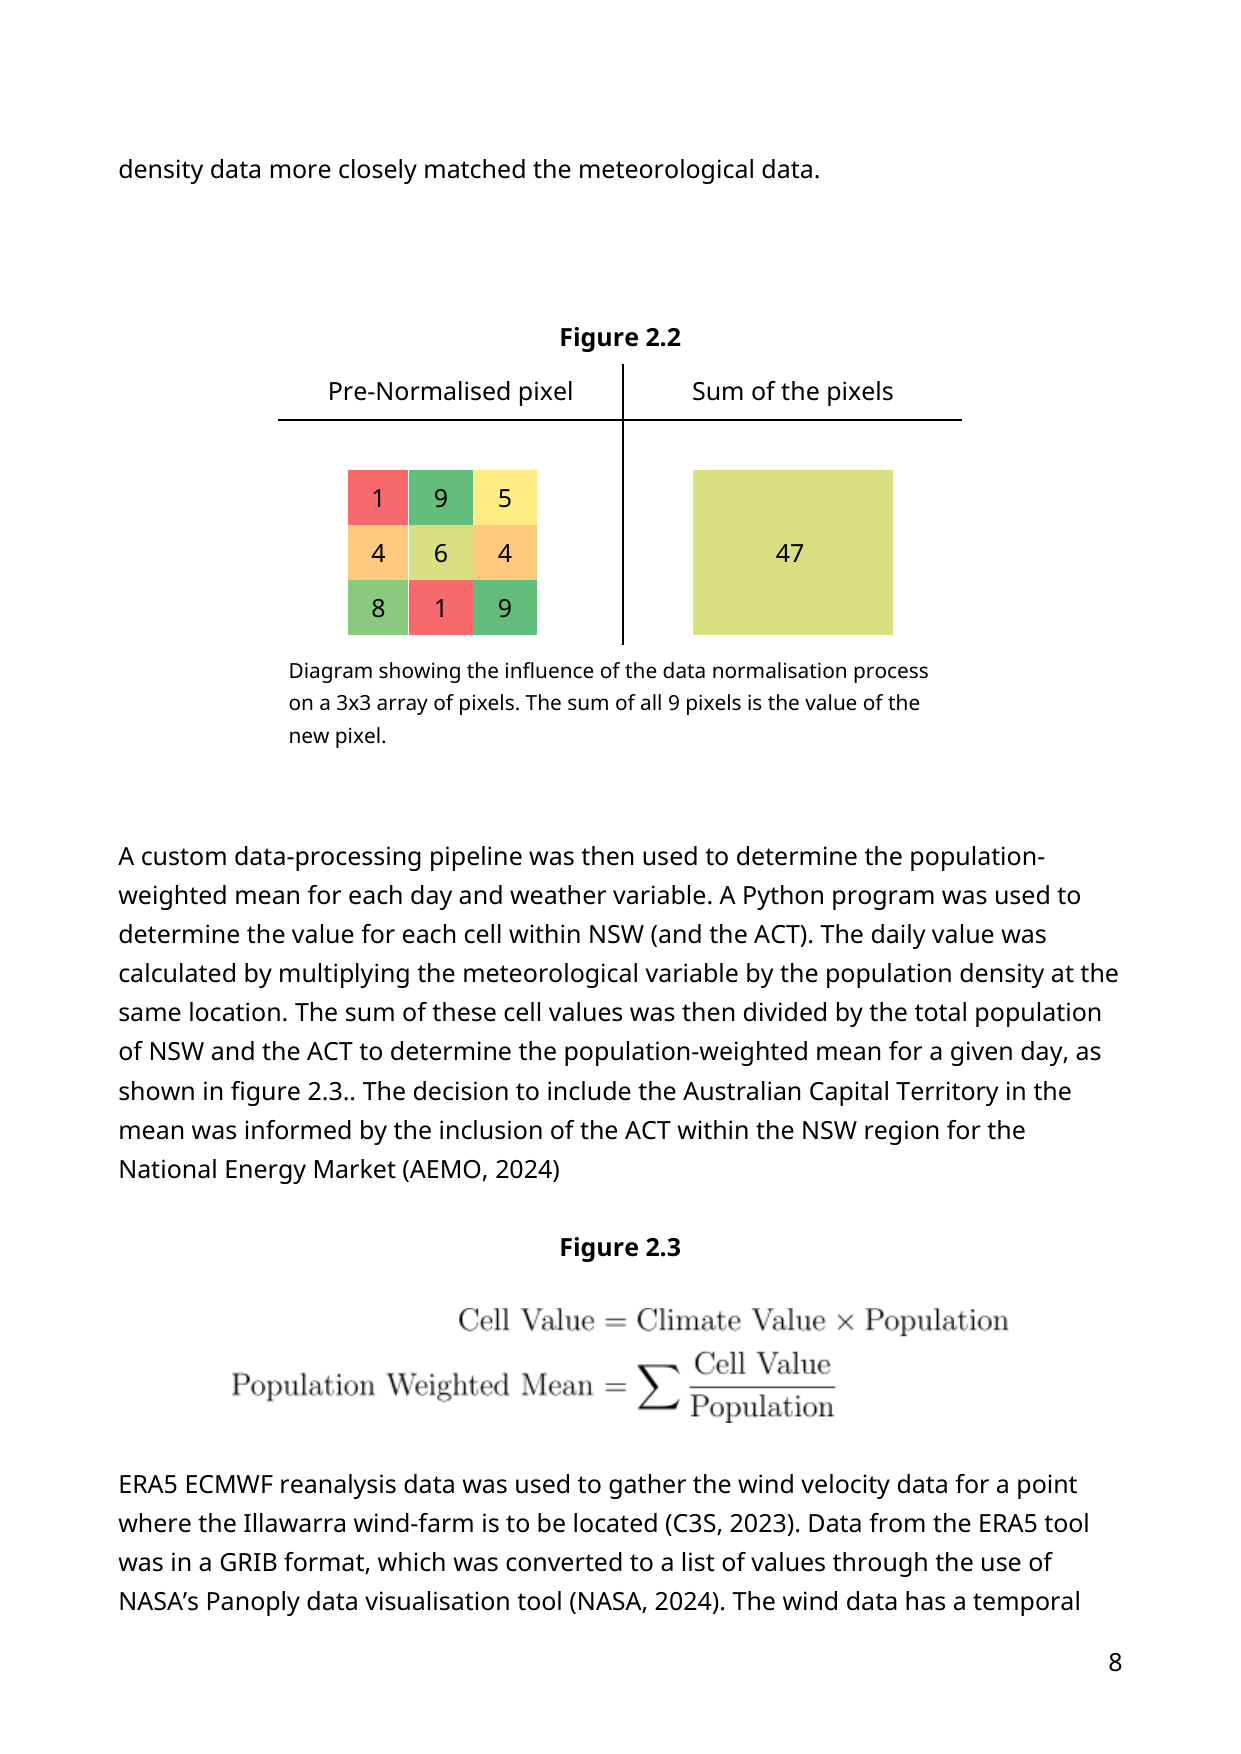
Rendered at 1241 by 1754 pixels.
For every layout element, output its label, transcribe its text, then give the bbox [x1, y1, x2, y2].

text A custom data-processing pipeline was then used to determine the population-weighted mean for each day and weather variable. A Python program was used to determine the value for each cell within NSW (and the ACT). The daily value was calculated by multiplying the meteorological variable by the population density at the same location. The sum of these cell values was then divided by the total population of NSW and the ACT to determine the population-weighted mean for a given day, as shown in figure 2.3.. The decision to include the Australian Capital Territory in the mean was informed by the inclusion of the ACT within the NSW region for the National Energy Market (AEMO, 2024) [118, 838, 1122, 1186]
table_cell 47 [754, 525, 826, 580]
table_header 5 [473, 470, 537, 525]
table_cell [754, 580, 826, 635]
table_header Figure 2.2 [278, 309, 962, 364]
table_cell [693, 525, 754, 580]
table_cell Diagram showing the influence of the data normalisation process on a 3x3 array of pixels. The sum of all 9 pixels is the value of the new pixel. [278, 645, 962, 760]
text ERA5 ECMWF reanalysis data was used to gather the wind velocity data for a point where the Illawarra wind-farm is to be located (C3S, 2023). Data from the ERA5 tool was in a GRIB format, which was converted to a list of values through the use of NASA’s Panoply data visualisation tool (NASA, 2024). The wind data has a temporal [118, 1467, 1122, 1618]
table_cell 4 [348, 525, 408, 580]
table_cell 9 [473, 580, 537, 635]
table_cell [693, 580, 754, 635]
table_cell [826, 525, 893, 580]
table_cell 1 [409, 580, 473, 635]
table_cell 6 [409, 525, 473, 580]
table_cell 4 [473, 525, 537, 580]
text density data more closely matched the meteorological data. [118, 152, 1122, 186]
picture [231, 1308, 1009, 1423]
table_cell [624, 421, 962, 645]
table_cell [826, 580, 893, 635]
table_header 9 [409, 470, 473, 525]
table_header [693, 470, 754, 525]
table_header [826, 470, 893, 525]
table_cell Pre-Normalised pixel [278, 364, 622, 418]
table_cell 8 [348, 580, 408, 635]
table_header 1 [348, 470, 408, 525]
text Figure 2.3 [118, 1230, 1122, 1264]
table_cell Sum of the pixels [624, 364, 962, 418]
table_cell [278, 421, 622, 645]
table_header [754, 470, 826, 525]
